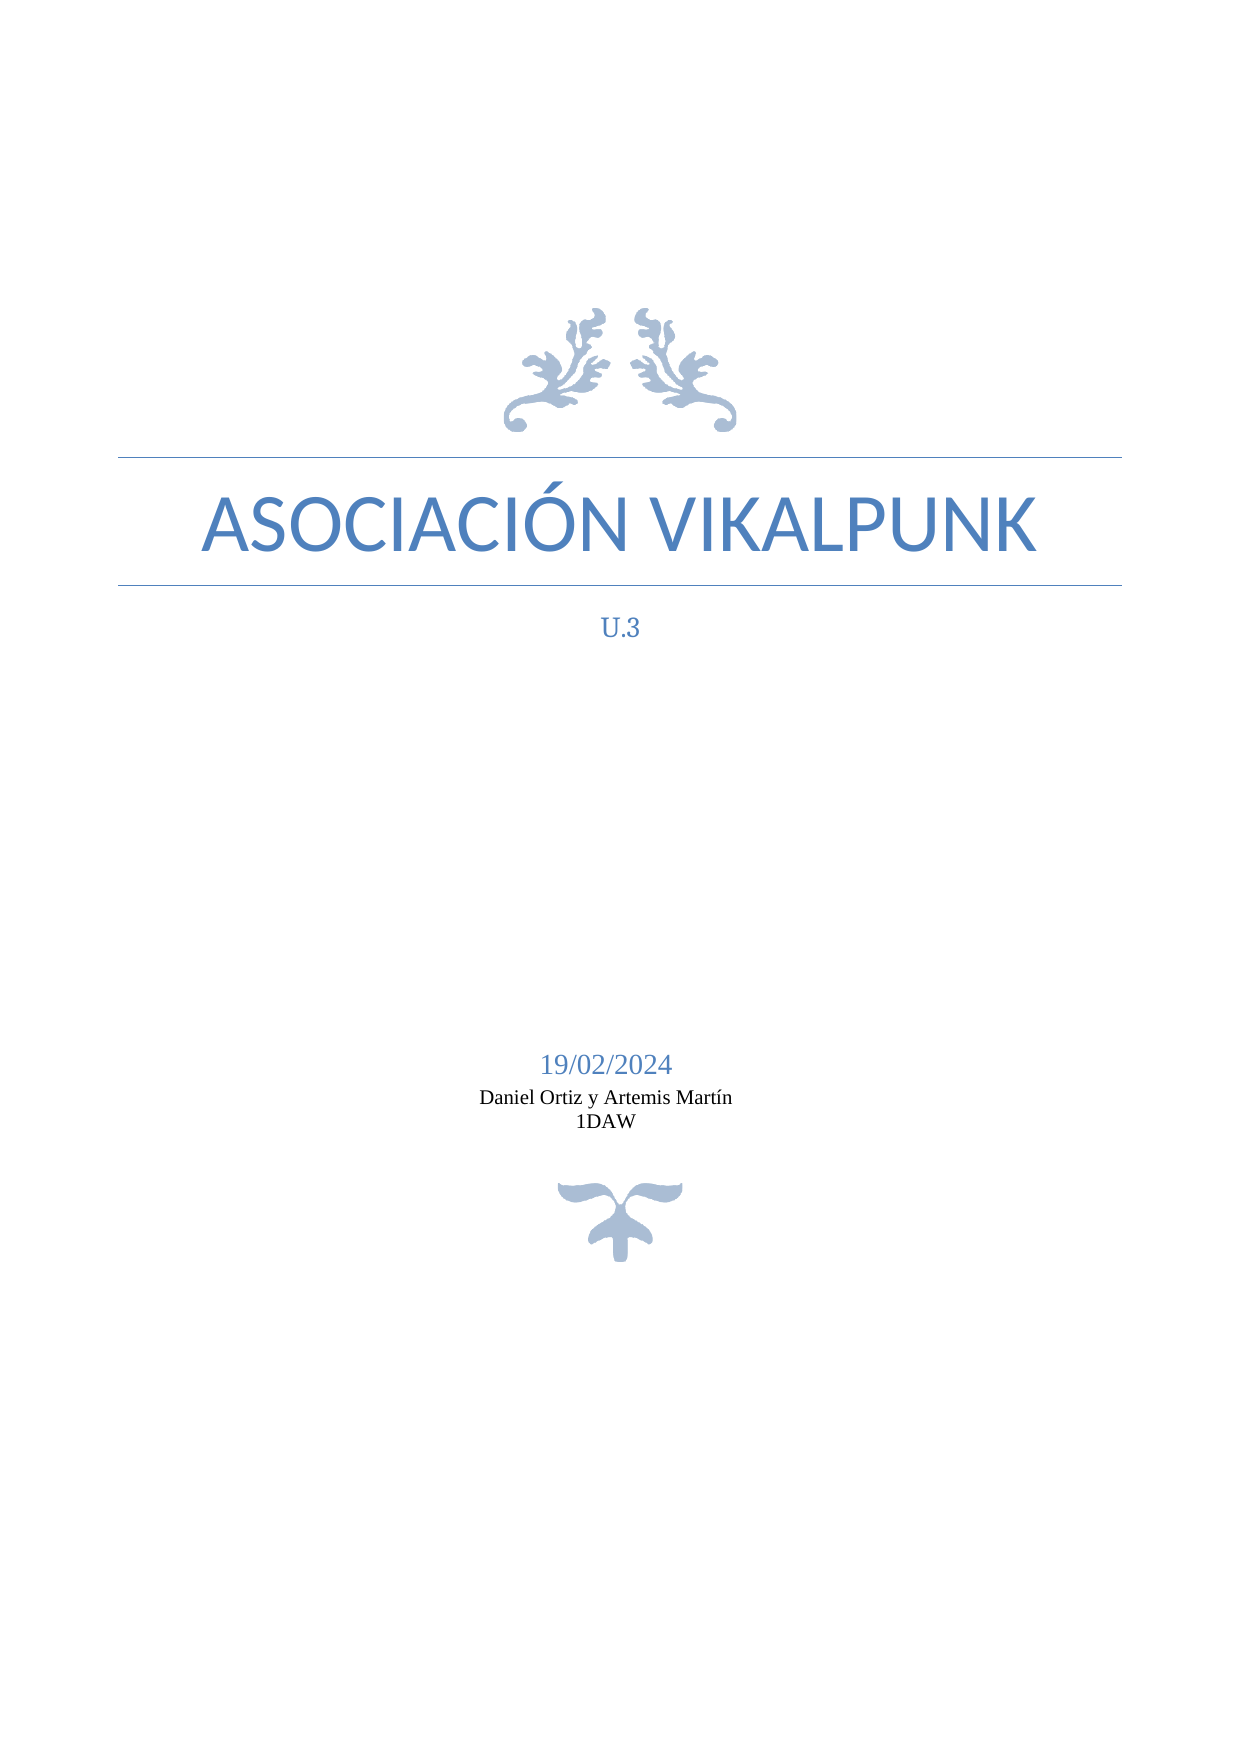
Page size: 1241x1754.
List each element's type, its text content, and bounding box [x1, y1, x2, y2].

picture [557, 1183, 683, 1262]
text 1DAW [118, 1109, 1093, 1133]
text U.3 [118, 611, 1122, 645]
picture [503, 308, 737, 432]
text Asociación Vikalpunk [118, 458, 1122, 585]
text 19/02/2024 [118, 1047, 1093, 1081]
text Daniel Ortiz y Artemis Martín [118, 1085, 1093, 1109]
